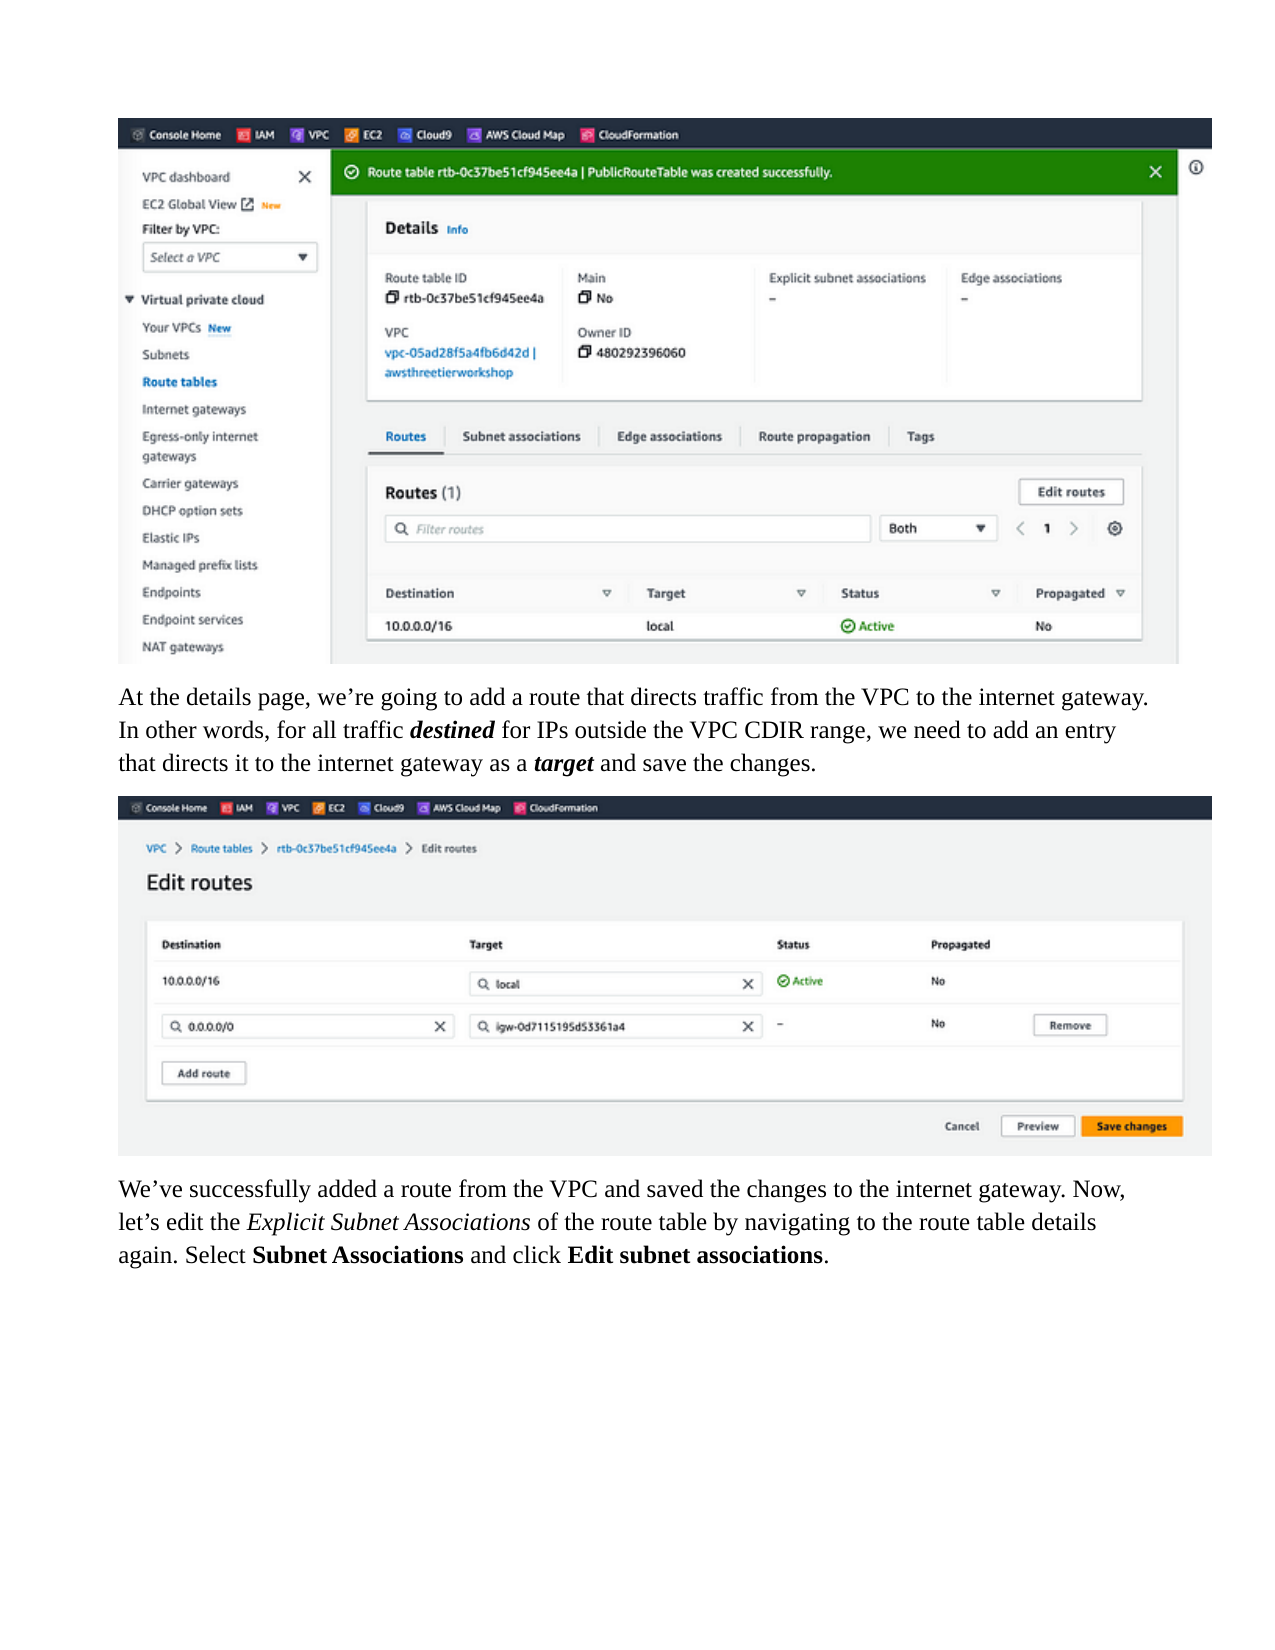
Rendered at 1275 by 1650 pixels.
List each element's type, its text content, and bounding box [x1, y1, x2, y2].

picture [118, 796, 1212, 1156]
text We’ve successfully added a route from the VPC and saved the changes to the internet gateway. Now, let’s edit the Explicit Subnet Associations of the route table by navigating to the route table details again. Select Subnet Associations and click Edit subnet associations. [118, 1174, 1157, 1269]
picture [118, 118, 1212, 664]
text At the details page, we’re going to add a route that directs traffic from the VPC to the internet gateway. In other words, for all traffic destined for IPs outside the VPC CDIR range, we need to add an entry that directs it to the internet gateway as a target and save the changes. [118, 682, 1157, 777]
